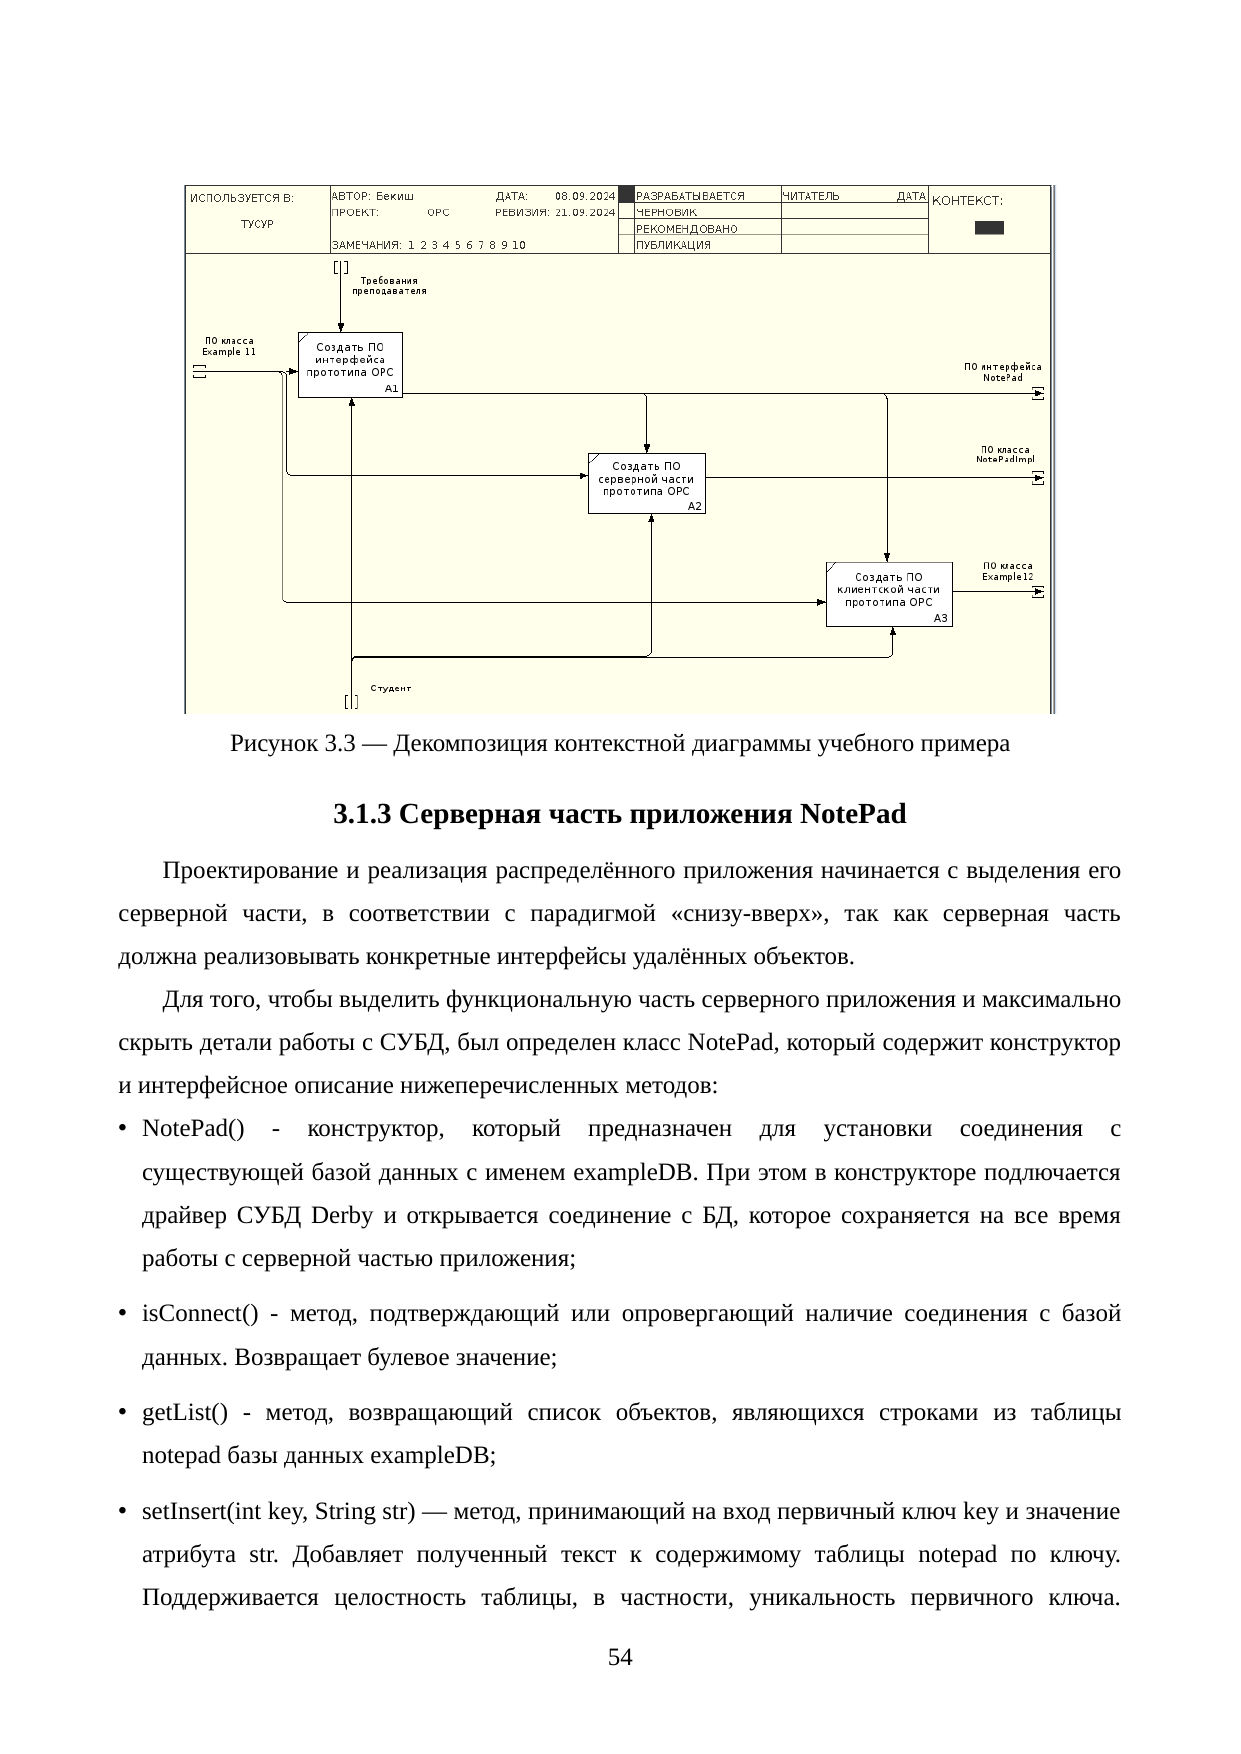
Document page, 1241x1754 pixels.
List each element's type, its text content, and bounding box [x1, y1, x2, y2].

text Проектирование и реализация распределённого приложения начинается с выделения его серверной части, в соответствии с парадигмой «снизу-вверх», так как серверная часть должна реализовывать конкретные интерфейсы удалённых объектов. [118, 855, 1122, 970]
text Рисунок 3.3 — Декомпозиция контекстной диаграммы учебного примера [118, 185, 1122, 757]
list setInsert(int key, String str) — метод, принимающий на вход первичный ключ key и значение атрибута str. Добавляет полученный текст к содержимому таблицы notepad по ключу. Поддерживается целостность таблицы, в частности, уникальность первичного ключа. [118, 1496, 1122, 1611]
list NotePad() - конструктор, который предназначен для установки соединения с существующей базой данных с именем exampleDB. При этом в конструкторе подлючается драйвер СУБД Derby и открывается соединение с БД, которое сохраняется на все время работы с серверной частью приложения; [118, 1113, 1122, 1272]
picture [183, 185, 1057, 714]
text Для того, чтобы выделить функциональную часть серверного приложения и максимально скрыть детали работы с СУБД, был определен класс NotePad, который содержит конструктор и интерфейсное описание нижеперечисленных методов: [118, 984, 1122, 1099]
subtitle 3.1.3 Серверная часть приложения NotePad [118, 796, 1122, 830]
list getList() - метод, возвращающий список объектов, являющихся строками из таблицы notepad базы данных exampleDB; [118, 1397, 1122, 1469]
list isConnect() - метод, подтверждающий или опровергающий наличие соединения с базой данных. Возвращает булевое значение; [118, 1298, 1122, 1370]
